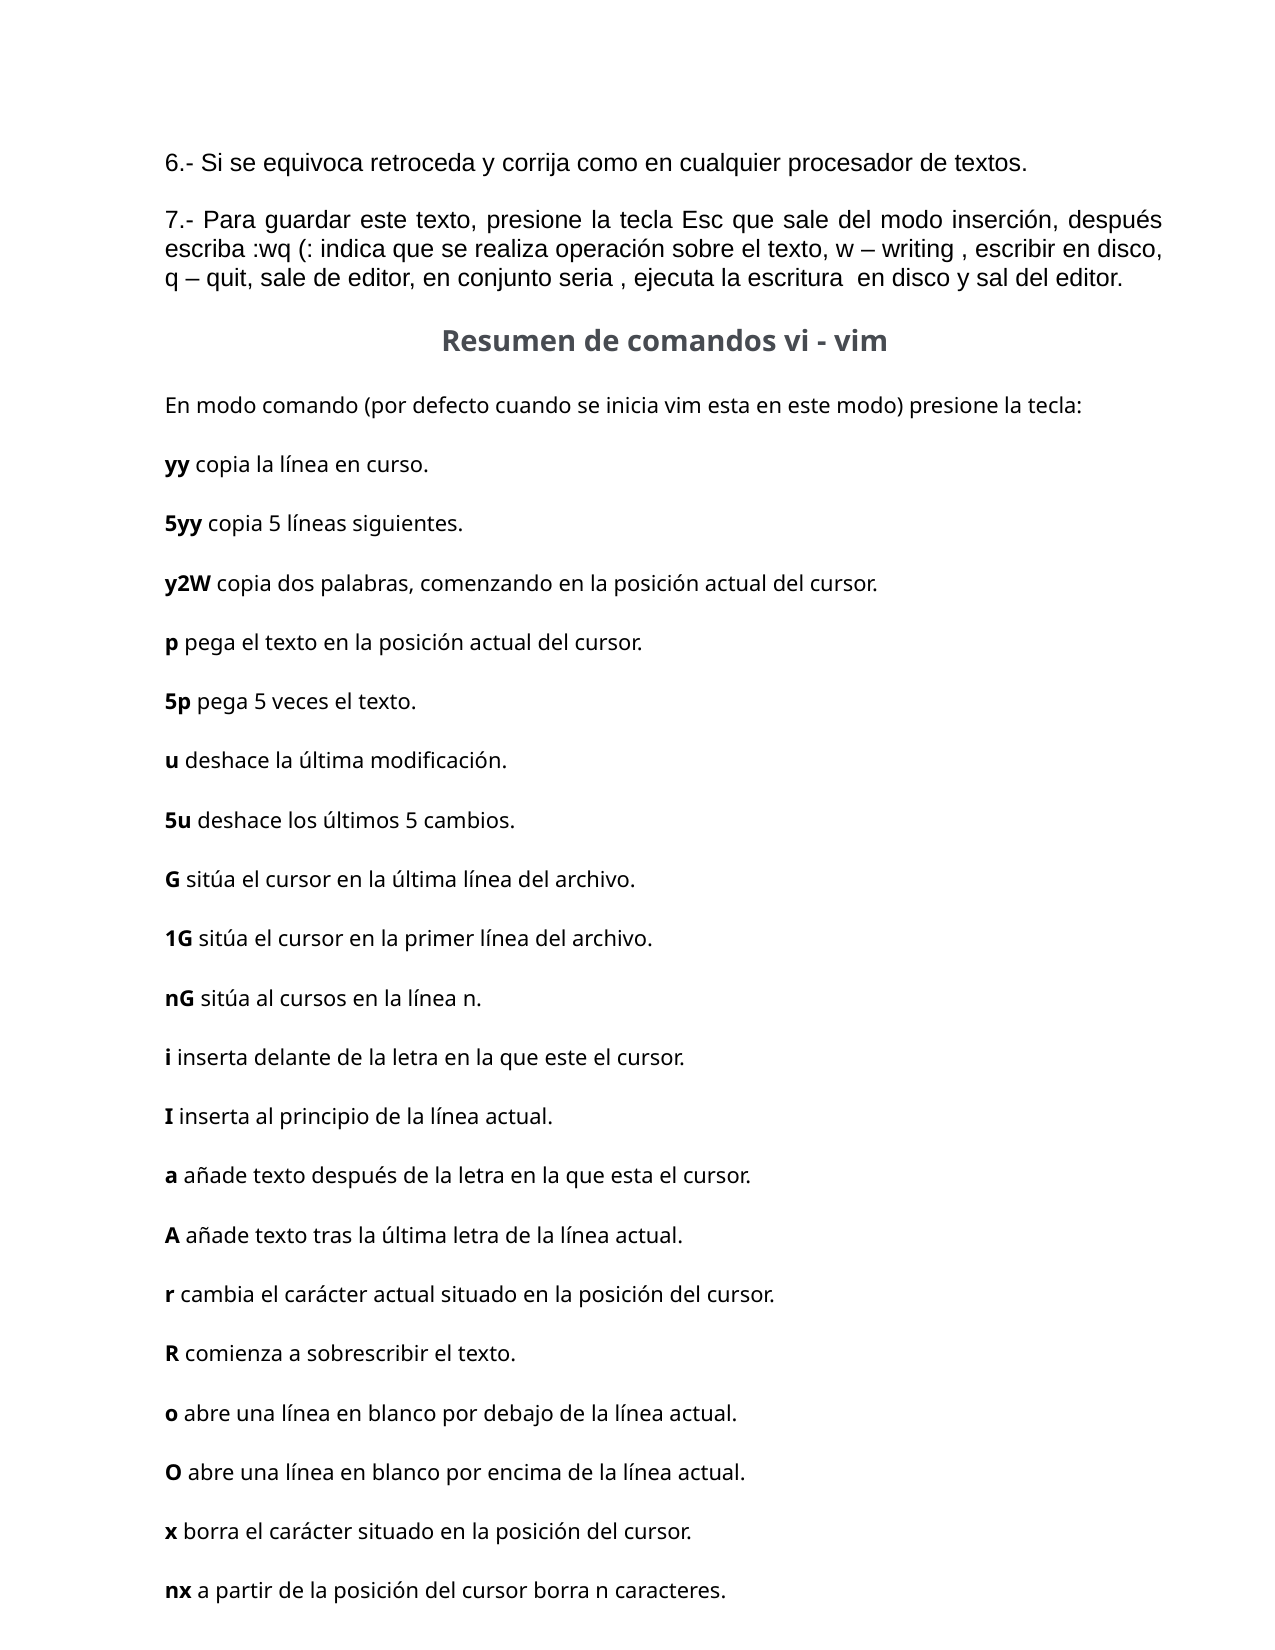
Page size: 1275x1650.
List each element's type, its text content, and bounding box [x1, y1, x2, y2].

text 5u deshace los últimos 5 cambios. [164, 805, 1164, 834]
text yy copia la línea en curso. [164, 449, 1164, 479]
text A añade texto tras la última letra de la línea actual. [164, 1220, 1164, 1249]
text i inserta delante de la letra en la que este el cursor. [164, 1042, 1164, 1072]
text 5p pega 5 veces el texto. [164, 686, 1164, 716]
text R comienza a sobrescribir el texto. [164, 1338, 1164, 1368]
text Resumen de comandos vi - vim [164, 320, 1164, 360]
text O abre una línea en blanco por encima de la línea actual. [164, 1457, 1164, 1487]
text p pega el texto en la posición actual del cursor. [164, 627, 1164, 657]
text 1G sitúa el cursor en la primer línea del archivo. [164, 923, 1164, 953]
text 5yy copia 5 líneas siguientes. [164, 508, 1164, 538]
text nx a partir de la posición del cursor borra n caracteres. [164, 1575, 1164, 1605]
text 7.- Para guardar este texto, presione la tecla Esc que sale del modo inserción, después escriba :wq (: indica que se realiza operación sobre el texto, w – writing , escribir en disco, q – quit, sale de editor, en conjunto seria , ejecuta la escritura en disco y sal del editor. [164, 205, 1164, 292]
text nG sitúa al cursos en la línea n. [164, 983, 1164, 1012]
text y2W copia dos palabras, comenzando en la posición actual del cursor. [164, 568, 1164, 597]
text u deshace la última modificación. [164, 746, 1164, 775]
text En modo comando (por defecto cuando se inicia vim esta en este modo) presione la tecla: [164, 390, 1164, 420]
text G sitúa el cursor en la última línea del archivo. [164, 864, 1164, 894]
text r cambia el carácter actual situado en la posición del cursor. [164, 1279, 1164, 1309]
text a añade texto después de la letra en la que esta el cursor. [164, 1160, 1164, 1190]
text I inserta al principio de la línea actual. [164, 1101, 1164, 1131]
text o abre una línea en blanco por debajo de la línea actual. [164, 1397, 1164, 1427]
text 6.- Si se equivoca retroceda y corrija como en cualquier procesador de textos. [164, 148, 1164, 177]
text x borra el carácter situado en la posición del cursor. [164, 1516, 1164, 1546]
